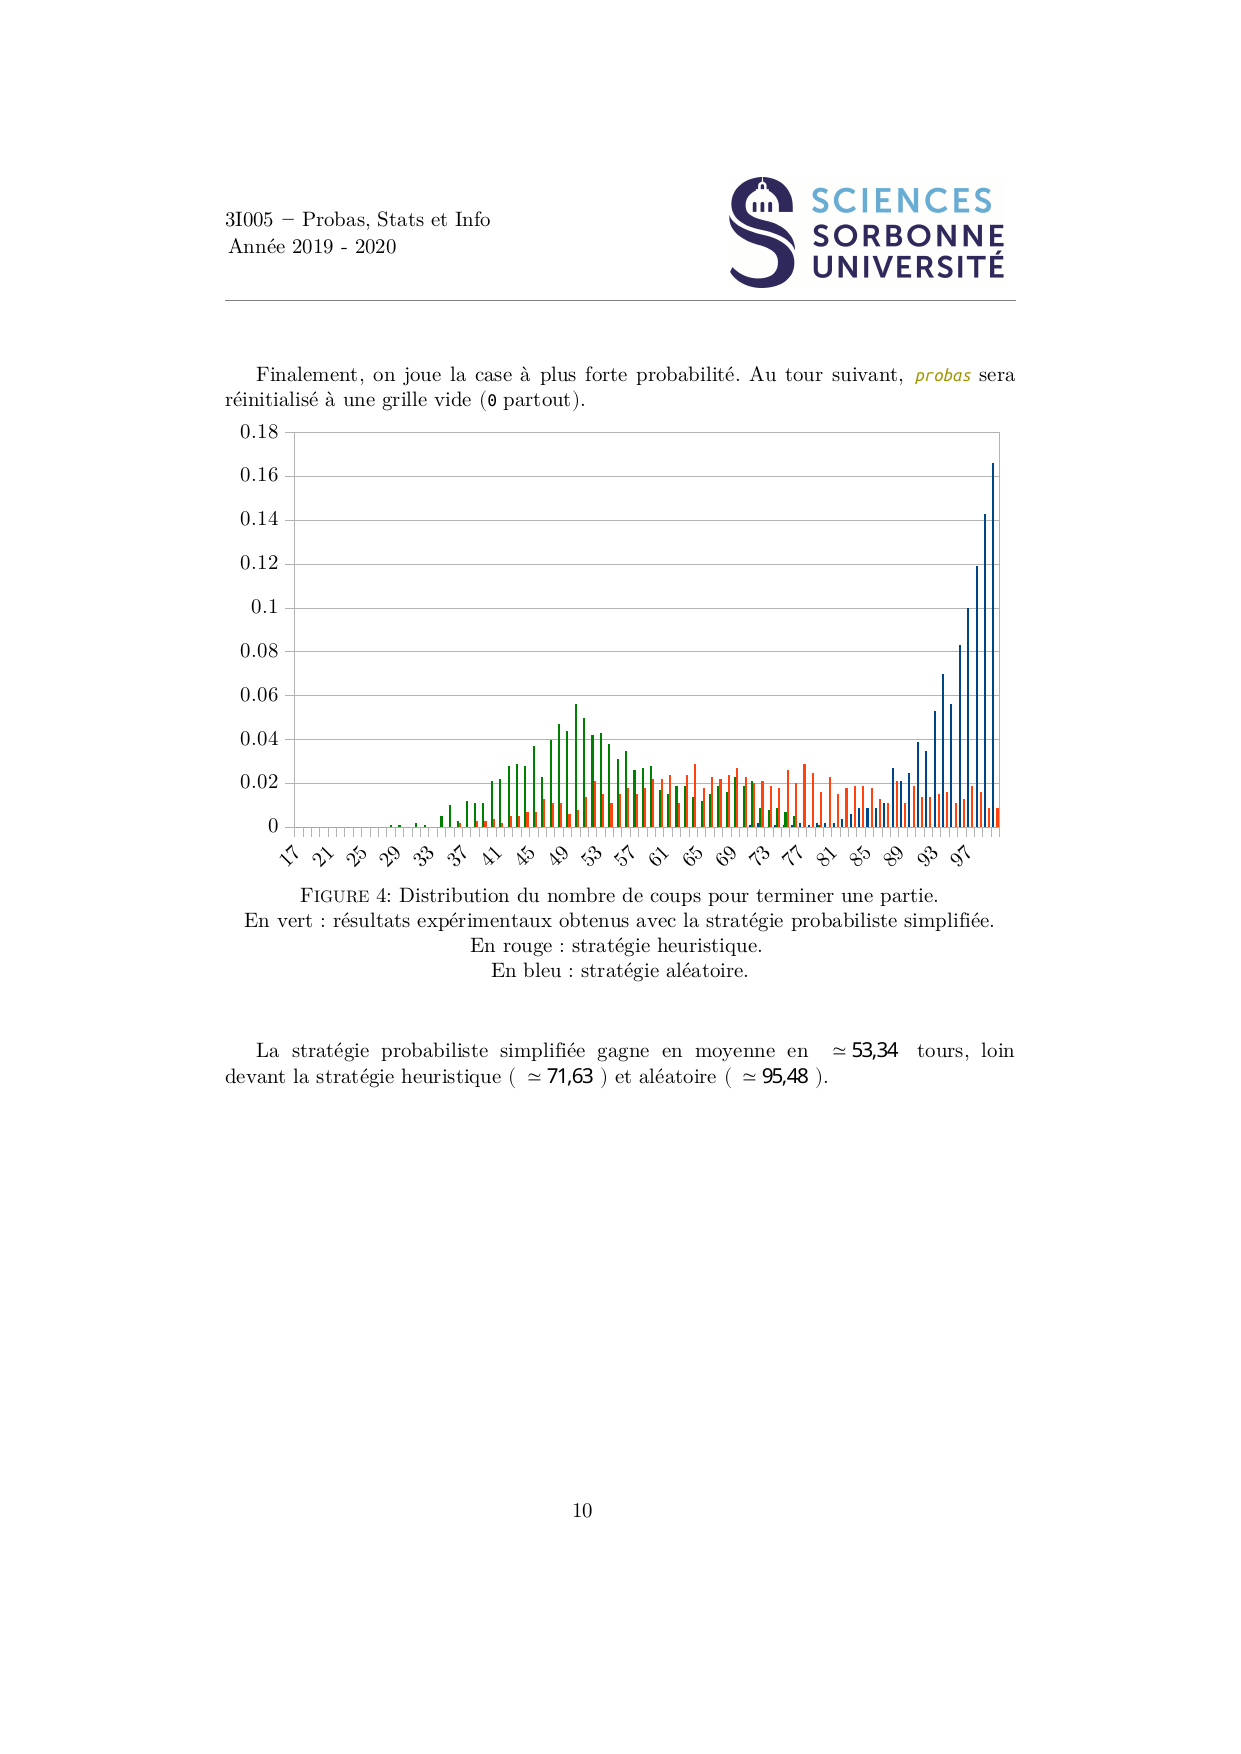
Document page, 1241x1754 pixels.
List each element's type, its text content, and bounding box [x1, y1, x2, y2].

text En rouge : stratégie heuristique. [148, 931, 1092, 956]
text En bleu : stratégie aléatoire. [148, 956, 1092, 981]
text Finalement, on joue la case à plus forte probabilité. Au tour suivant, probas sera réinitialisé à une grille vide (0 partout). [225, 360, 1016, 410]
picture [729, 177, 1004, 288]
text Figure 4: Distribution du nombre de coups pour terminer une partie. [148, 413, 1092, 906]
text La stratégie probabiliste simplifiée gagne en moyenne en tours, loin devant la stratégie heuristique () et aléatoire (). [225, 1036, 1016, 1089]
text En vert : résultats expérimentaux obtenus avec la stratégie probabiliste simplifiée. [148, 906, 1092, 931]
